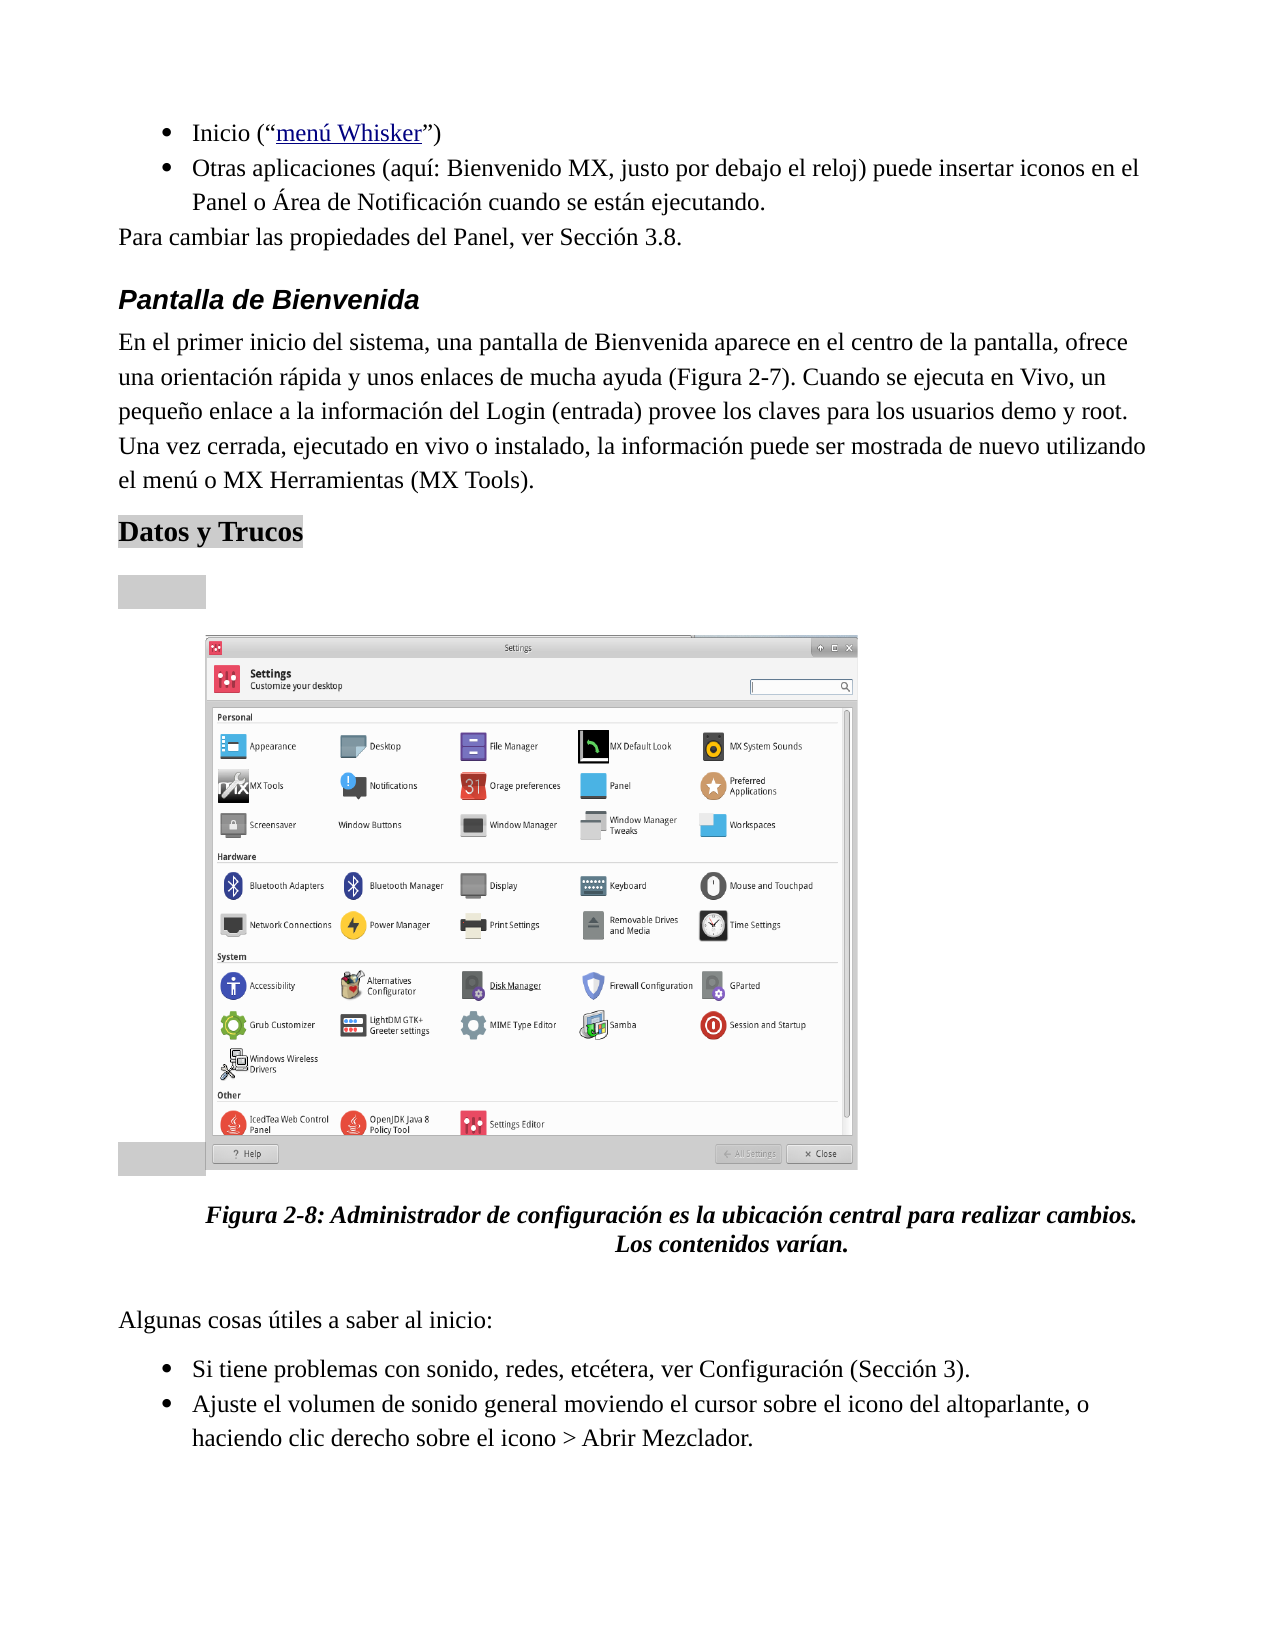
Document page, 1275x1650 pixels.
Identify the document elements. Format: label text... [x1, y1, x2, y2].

list Ajuste el volumen de sonido general moviendo el cursor sobre el icono del altoparlante, o haciendo clic derecho sobre el icono > Abrir Mezclador. [162, 1389, 1157, 1452]
list Si tiene problemas con sonido, redes, etcétera, ver Configuración (Sección 3). [162, 1354, 1157, 1383]
text Para cambiar las propiedades del Panel, ver Sección 3.8. [118, 222, 1157, 250]
text En el primer inicio del sistema, una pantalla de Bienvenida aparece en el centro de la pantalla, ofrece una orientación rápida y unos enlaces de mucha ayuda (Figura 2-7). Cuando se ejecuta en Vivo, un pequeño enlace a la información del Login (entrada) provee los claves para los usuarios demo y root. Una vez cerrada, ejecutado en vivo o instalado, la información puede ser mostrada de nuevo utilizando el menú o MX Herramientas (MX Tools). [118, 327, 1157, 494]
subtitle Datos y Trucos [118, 514, 1157, 548]
subtitle Pantalla de Bienvenida [118, 283, 1157, 315]
text Algunas cosas útiles a saber al inicio: [118, 1305, 1157, 1334]
list Inicio (“menú Whisker”) [162, 118, 1157, 147]
list Otras aplicaciones (aquí: Bienvenido MX, justo por debajo el reloj) puede insertar iconos en el Panel o Área de Notificación cuando se están ejecutando. [162, 153, 1157, 216]
picture [205, 635, 858, 1170]
text Figura 2-8: Administrador de configuración es la ubicación central para realizar cambios. Los contenidos varían. [118, 1201, 1157, 1258]
